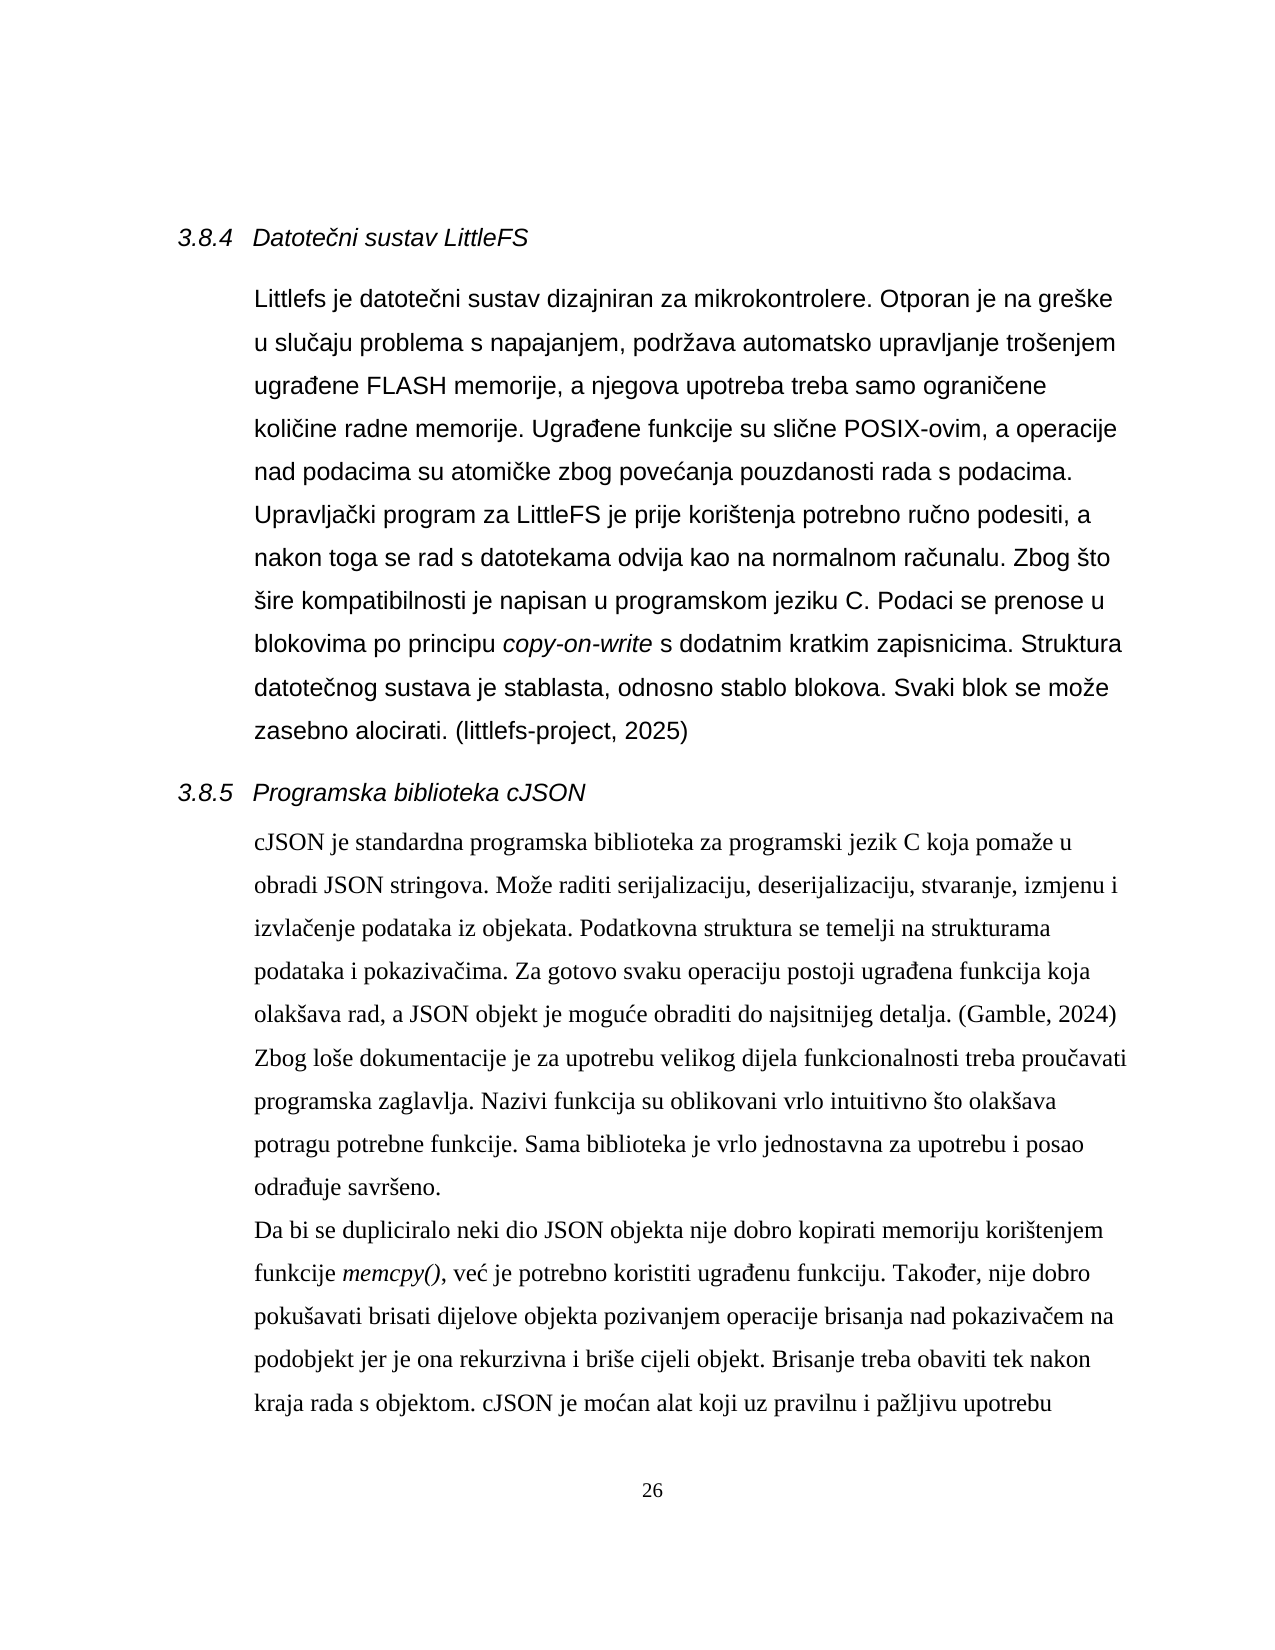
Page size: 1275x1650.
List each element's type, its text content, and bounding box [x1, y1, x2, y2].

subtitle Datotečni sustav LittleFS [177, 223, 1127, 251]
subtitle Programska biblioteka cJSON [177, 778, 1127, 806]
text cJSON je standardna programska biblioteka za programski jezik C koja pomaže u obradi JSON stringova. Može raditi serijalizaciju, deserijalizaciju, stvaranje, izmjenu i izvlačenje podataka iz objekata. Podatkovna struktura se temelji na strukturama podataka i pokazivačima. Za gotovo svaku operaciju postoji ugrađena funkcija koja olakšava rad, a JSON objekt je moguće obraditi do najsitnijeg detalja. (Gamble, 2024) Zbog loše dokumentacije je za upotrebu velikog dijela funkcionalnosti treba proučavati programska zaglavlja. Nazivi funkcija su oblikovani vrlo intuitivno što olakšava potragu potrebne funkcije. Sama biblioteka je vrlo jednostavna za upotrebu i posao odrađuje savršeno. [254, 827, 1127, 1201]
text Da bi se dupliciralo neki dio JSON objekta nije dobro kopirati memoriju korištenjem funkcije memcpy(), već je potrebno koristiti ugrađenu funkciju. Također, nije dobro pokušavati brisati dijelove objekta pozivanjem operacije brisanja nad pokazivačem na podobjekt jer je ona rekurzivna i briše cijeli objekt. Brisanje treba obaviti tek nakon kraja rada s objektom. cJSON je moćan alat koji uz pravilnu i pažljivu upotrebu [254, 1215, 1127, 1416]
subtitle Littlefs je datotečni sustav dizajniran za mikrokontrolere. Otporan je na greške u slučaju problema s napajanjem, podržava automatsko upravljanje trošenjem ugrađene FLASH memorije, a njegova upotreba treba samo ograničene količine radne memorije. Ugrađene funkcije su slične POSIX-ovim, a operacije nad podacima su atomičke zbog povećanja pouzdanosti rada s podacima. Upravljački program za LittleFS je prije korištenja potrebno ručno podesiti, a nakon toga se rad s datotekama odvija kao na normalnom računalu. Zbog što šire kompatibilnosti je napisan u programskom jeziku C. Podaci se prenose u blokovima po principu copy-on-write s dodatnim kratkim zapisnicima. Struktura datotečnog sustava je stablasta, odnosno stablo blokova. Svaki blok se može zasebno alocirati. (littlefs-project, 2025) [254, 284, 1127, 744]
